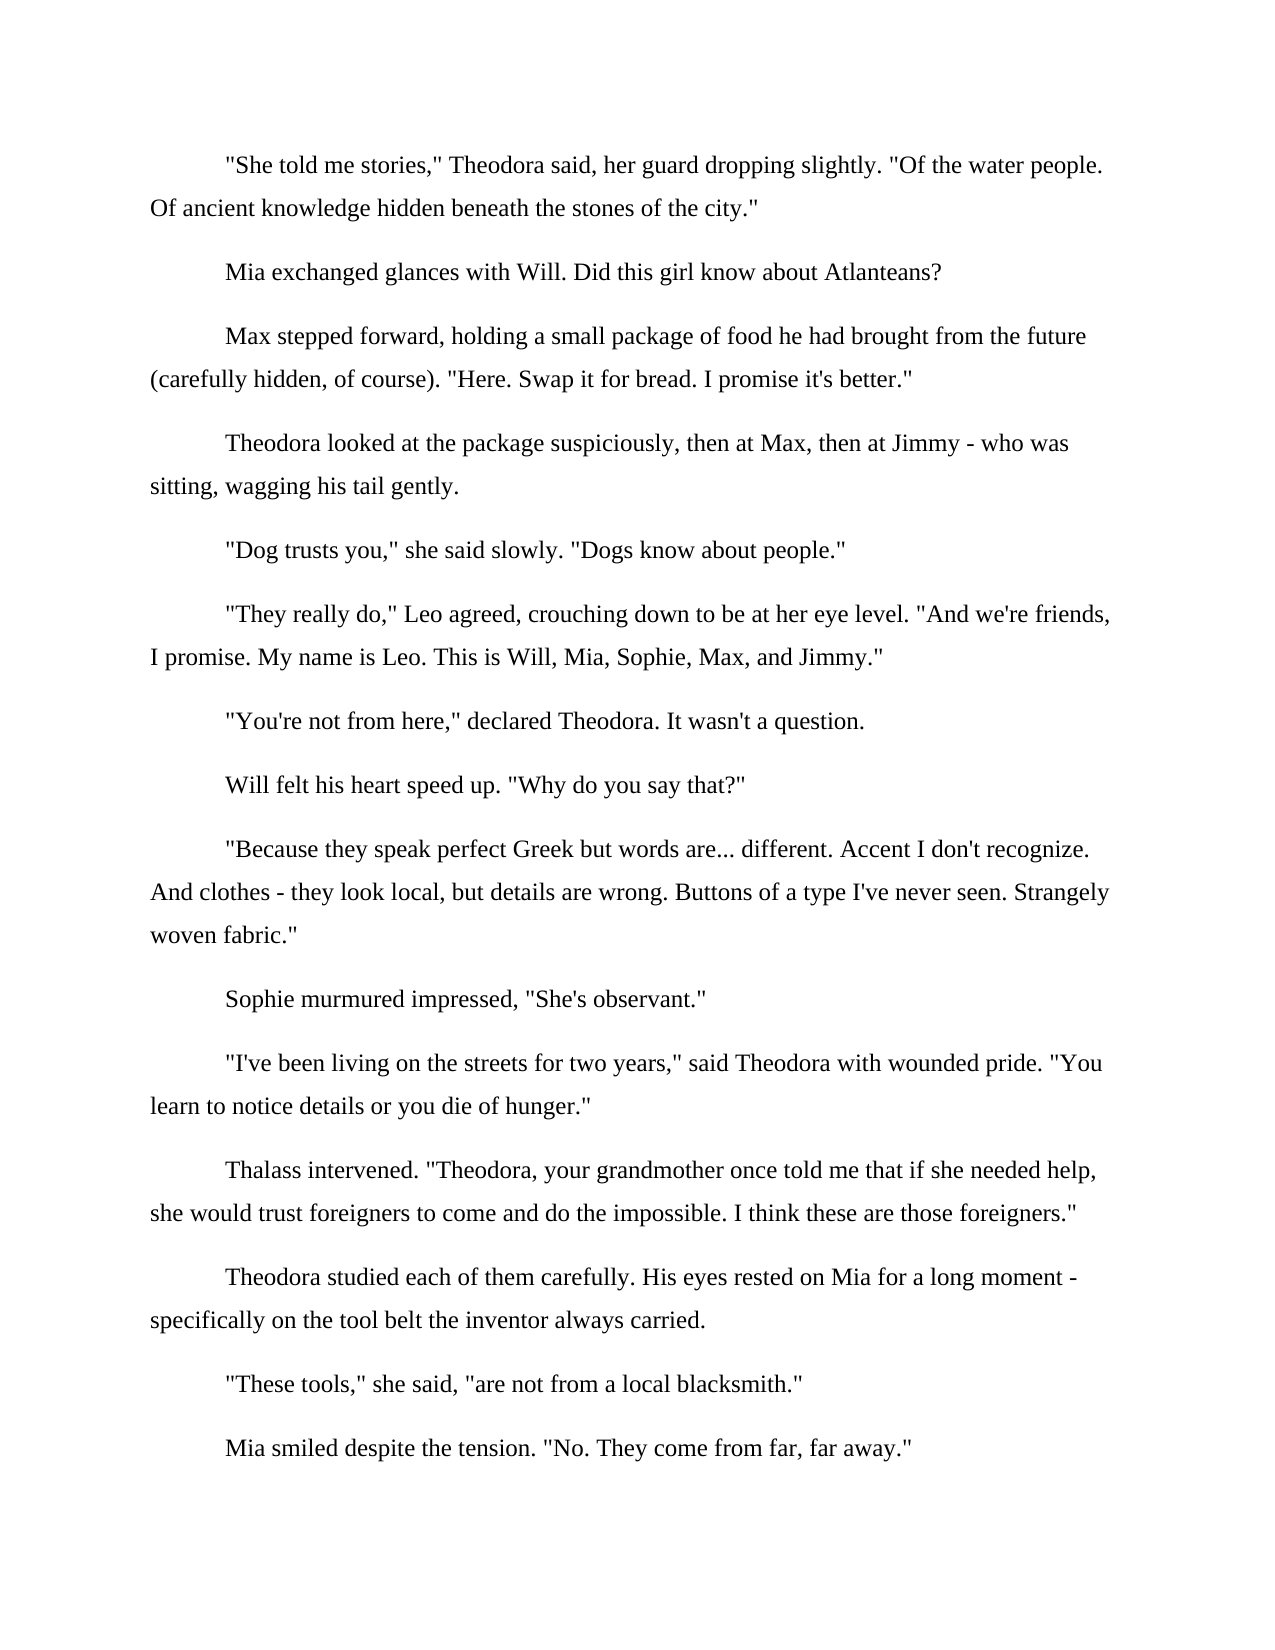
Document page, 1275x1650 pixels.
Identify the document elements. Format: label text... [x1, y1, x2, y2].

text "You're not from here," declared Theodora. It wasn't a question. [150, 706, 1125, 735]
text Mia exchanged glances with Will. Did this girl know about Atlanteans? [150, 257, 1125, 286]
text Sophie murmured impressed, "She's observant." [150, 984, 1125, 1013]
text "They really do," Leo agreed, crouching down to be at her eye level. "And we're friends, I promise. My name is Leo. This is Will, Mia, Sophie, Max, and Jimmy." [150, 599, 1125, 671]
text "I've been living on the streets for two years," said Theodora with wounded pride. "You learn to notice details or you die of hunger." [150, 1048, 1125, 1120]
text Thalass intervened. "Theodora, your grandmother once told me that if she needed help, she would trust foreigners to come and do the impossible. I think these are those foreigners." [150, 1155, 1125, 1227]
text "Because they speak perfect Greek but words are... different. Accent I don't recognize. And clothes - they look local, but details are wrong. Buttons of a type I've never seen. Strangely woven fabric." [150, 834, 1125, 949]
text "She told me stories," Theodora said, her guard dropping slightly. "Of the water people. Of ancient knowledge hidden beneath the stones of the city." [150, 150, 1125, 222]
text Theodora looked at the package suspiciously, then at Max, then at Jimmy - who was sitting, wagging his tail gently. [150, 428, 1125, 500]
text "These tools," she said, "are not from a local blacksmith." [150, 1369, 1125, 1398]
text Max stepped forward, holding a small package of food he had brought from the future (carefully hidden, of course). "Here. Swap it for bread. I promise it's better." [150, 321, 1125, 393]
text Mia smiled despite the tension. "No. They come from far, far away." [150, 1433, 1125, 1462]
text Theodora studied each of them carefully. His eyes rested on Mia for a long moment - specifically on the tool belt the inventor always carried. [150, 1262, 1125, 1334]
text Will felt his heart speed up. "Why do you say that?" [150, 770, 1125, 799]
text "Dog trusts you," she said slowly. "Dogs know about people." [150, 535, 1125, 564]
